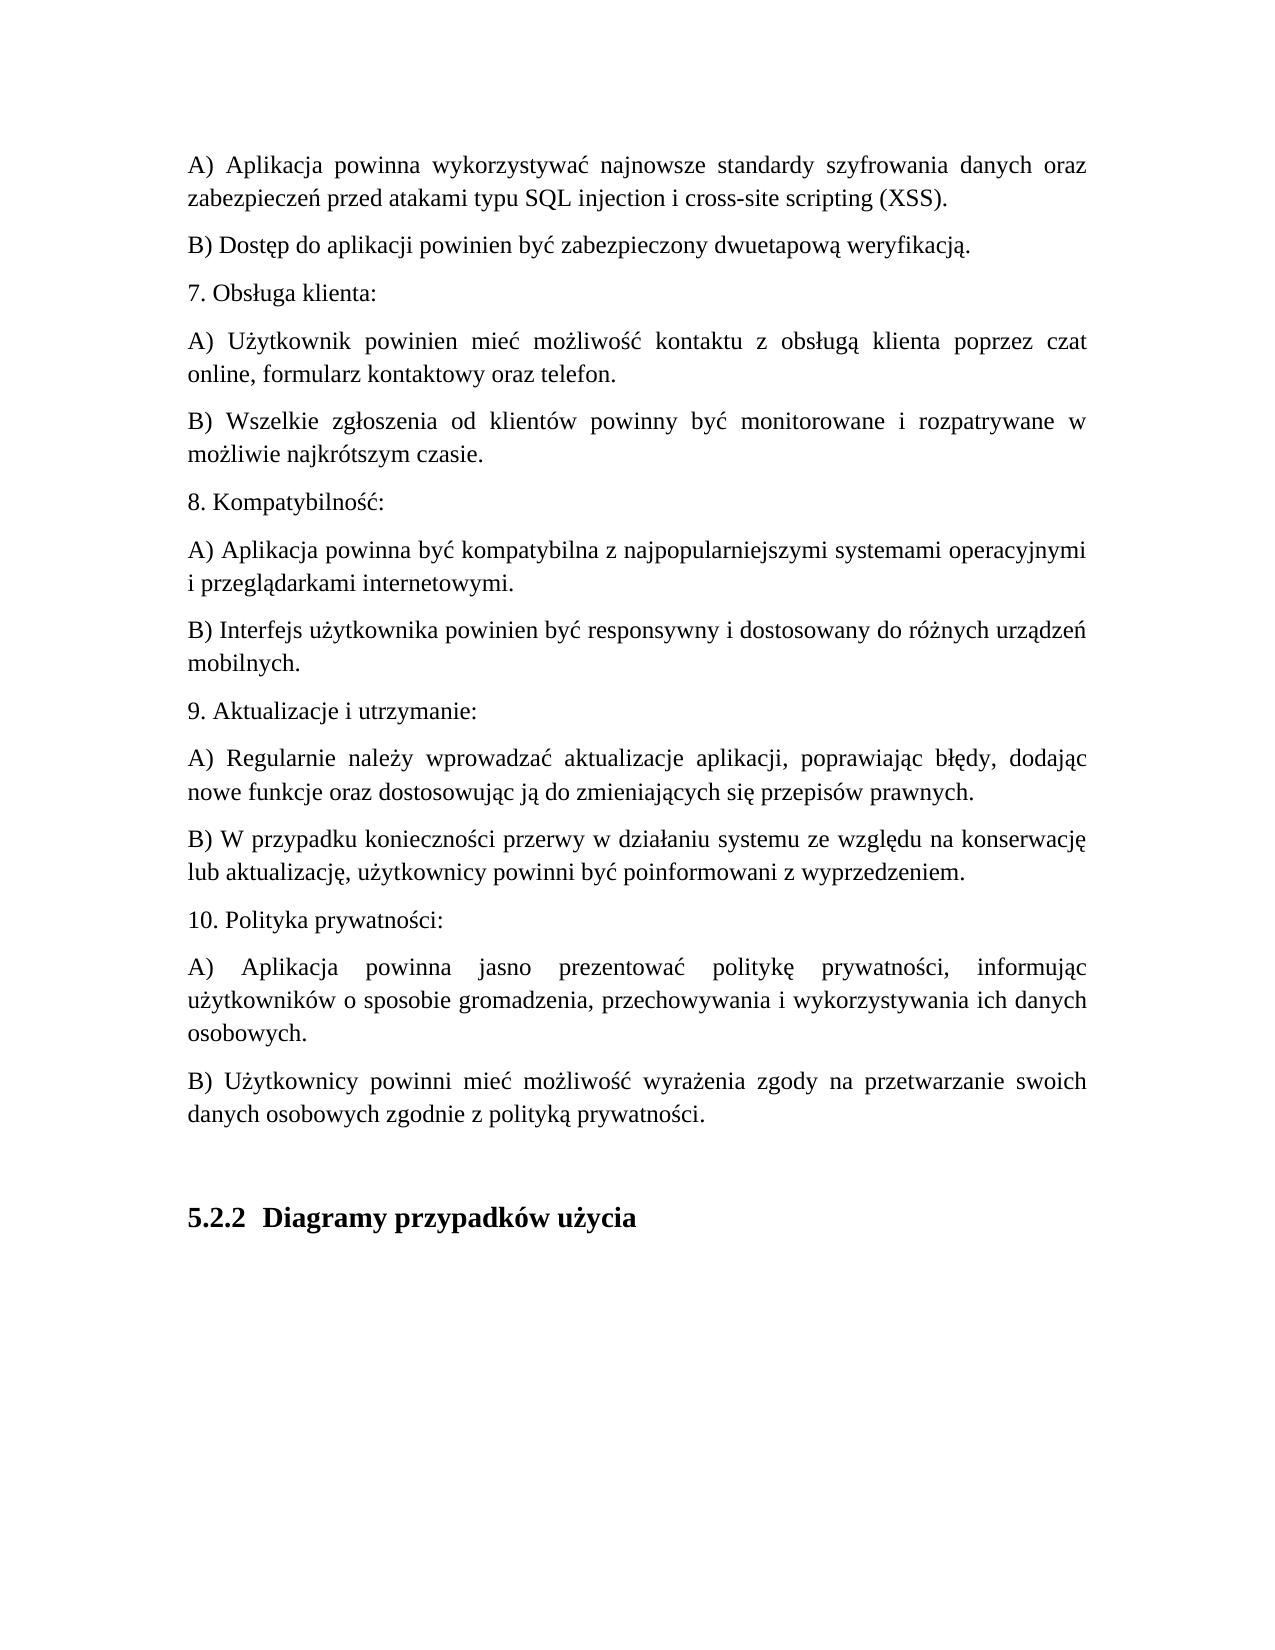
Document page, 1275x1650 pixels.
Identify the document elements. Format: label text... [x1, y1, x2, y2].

text 9. Aktualizacje i utrzymanie: [187, 696, 1087, 725]
text A) Aplikacja powinna jasno prezentować politykę prywatności, informując użytkowników o sposobie gromadzenia, przechowywania i wykorzystywania ich danych osobowych. [187, 952, 1087, 1047]
text A) Aplikacja powinna być kompatybilna z najpopularniejszymi systemami operacyjnymi i przeglądarkami internetowymi. [187, 535, 1087, 596]
text B) Wszelkie zgłoszenia od klientów powinny być monitorowane i rozpatrywane w możliwie najkrótszym czasie. [187, 406, 1087, 468]
text B) W przypadku konieczności przerwy w działaniu systemu ze względu na konserwację lub aktualizację, użytkownicy powinni być poinformowani z wyprzedzeniem. [187, 824, 1087, 886]
subtitle Diagramy przypadków użycia [187, 1200, 1087, 1234]
text 7. Obsługa klienta: [187, 278, 1087, 307]
text A) Użytkownik powinien mieć możliwość kontaktu z obsługą klienta poprzez czat online, formularz kontaktowy oraz telefon. [187, 326, 1087, 388]
text B) Interfejs użytkownika powinien być responsywny i dostosowany do różnych urządzeń mobilnych. [187, 615, 1087, 677]
text 8. Kompatybilność: [187, 487, 1087, 516]
text 10. Polityka prywatności: [187, 905, 1087, 933]
text A) Aplikacja powinna wykorzystywać najnowsze standardy szyfrowania danych oraz zabezpieczeń przed atakami typu SQL injection i cross-site scripting (XSS). [187, 150, 1087, 212]
text A) Regularnie należy wprowadzać aktualizacje aplikacji, poprawiając błędy, dodając nowe funkcje oraz dostosowując ją do zmieniających się przepisów prawnych. [187, 743, 1087, 805]
text B) Dostęp do aplikacji powinien być zabezpieczony dwuetapową weryfikacją. [187, 231, 1087, 259]
text B) Użytkownicy powinni mieć możliwość wyrażenia zgody na przetwarzanie swoich danych osobowych zgodnie z polityką prywatności. [187, 1066, 1087, 1128]
